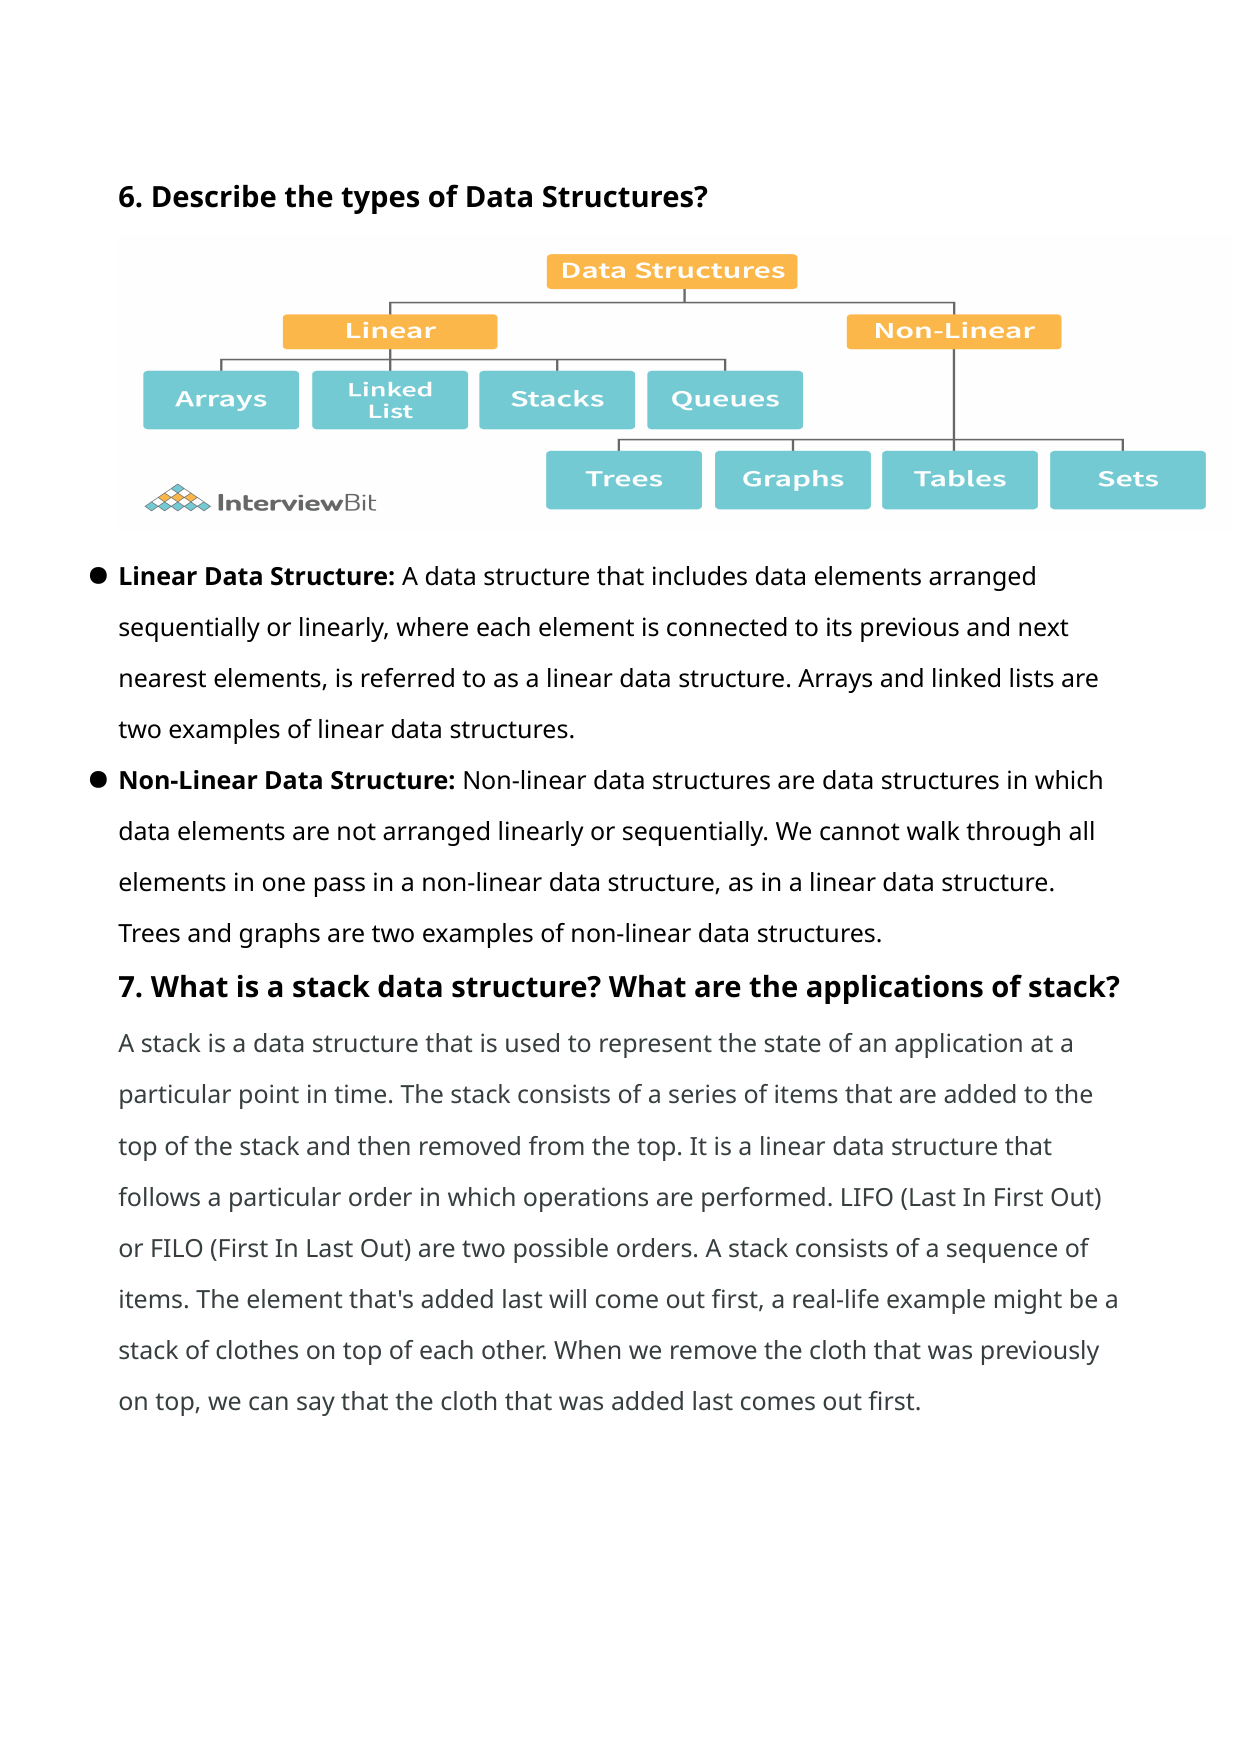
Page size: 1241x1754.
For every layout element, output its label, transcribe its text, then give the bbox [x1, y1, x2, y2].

subtitle 6. Describe the types of Data Structures? [118, 176, 1122, 216]
list Non-Linear Data Structure: Non-linear data structures are data structures in which data elements are not arranged linearly or sequentially. We cannot walk through all elements in one pass in a non-linear data structure, as in a linear data structure. Trees and graphs are two examples of non-linear data structures. [118, 762, 1122, 949]
list Linear Data Structure: A data structure that includes data elements arranged sequentially or linearly, where each element is connected to its previous and next nearest elements, is referred to as a linear data structure. Arrays and linked lists are two examples of linear data structures. [118, 558, 1122, 745]
text A stack is a data structure that is used to represent the state of an application at a particular point in time. The stack consists of a series of items that are added to the top of the stack and then removed from the top. It is a linear data structure that follows a particular order in which operations are performed. LIFO (Last In First Out) or FILO (First In Last Out) are two possible orders. A stack consists of a sequence of items. The element that's added last will come out first, a real-life example might be a stack of clothes on top of each other. When we remove the cloth that was previously on top, we can say that the cloth that was added last comes out first. [118, 1026, 1122, 1417]
picture [118, 235, 1233, 530]
subtitle 7. What is a stack data structure? What are the applications of stack? [118, 967, 1122, 1006]
